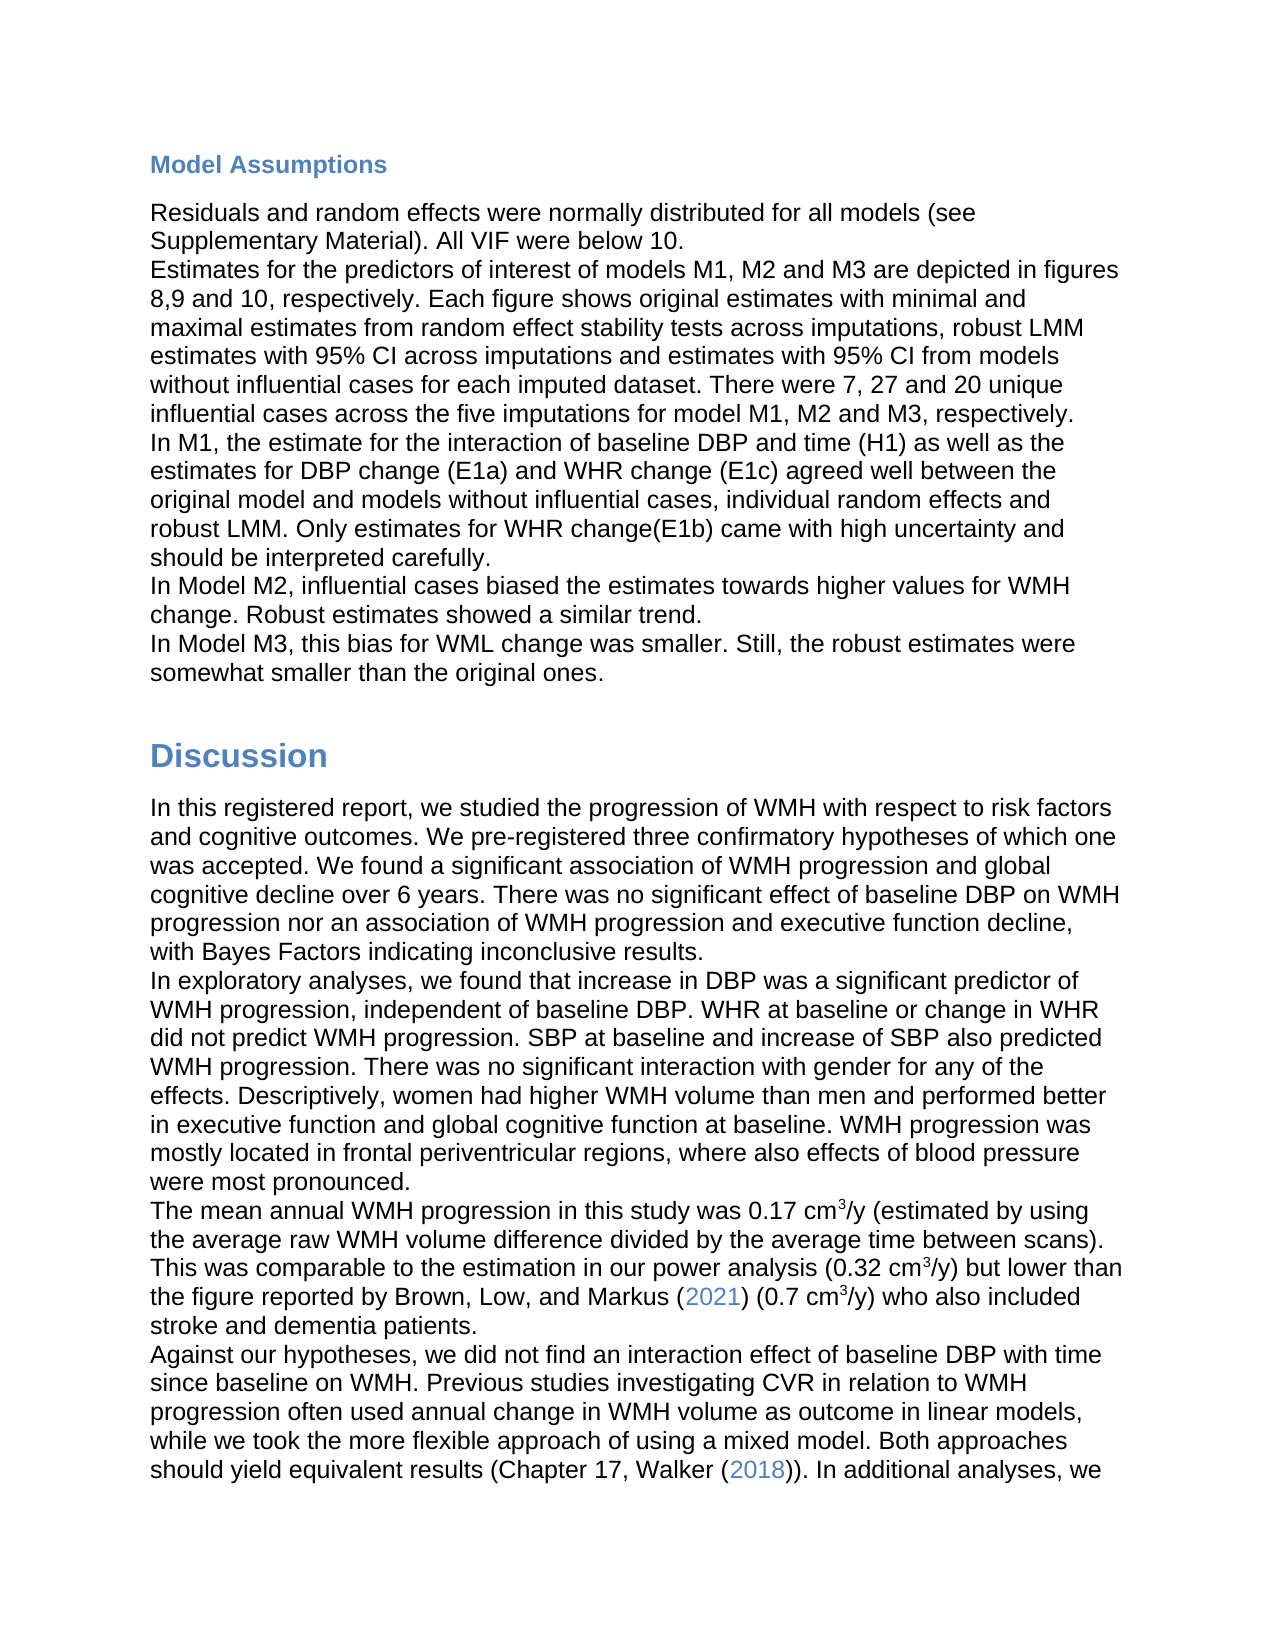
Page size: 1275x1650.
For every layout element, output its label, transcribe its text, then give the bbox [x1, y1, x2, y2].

subtitle Model Assumptions [150, 150, 1125, 179]
text In this registered report, we studied the progression of WMH with respect to risk factors and cognitive outcomes. We pre-registered three confirmatory hypotheses of which one was accepted. We found a significant association of WMH progression and global cognitive decline over 6 years. There was no significant effect of baseline DBP on WMH progression nor an association of WMH progression and executive function decline, with Bayes Factors indicating inconclusive results. In exploratory analyses, we found that increase in DBP was a significant predictor of WMH progression, independent of baseline DBP. WHR at baseline or change in WHR did not predict WMH progression. SBP at baseline and increase of SBP also predicted WMH progression. There was no significant interaction with gender for any of the effects. Descriptively, women had higher WMH volume than men and performed better in executive function and global cognitive function at baseline. WMH progression was mostly located in frontal periventricular regions, where also effects of blood pressure were most pronounced. The mean annual WMH progression in this study was 0.17 cm3/y (estimated by using the average raw WMH volume difference divided by the average time between scans). This was comparable to the estimation in our power analysis (0.32 cm3/y) but lower than the figure reported by Brown, Low, and Markus (2021) (0.7 cm3/y) who also included stroke and dementia patients. Against our hypotheses, we did not find an interaction effect of baseline DBP with time since baseline on WMH. Previous studies investigating CVR in relation to WMH progression often used annual change in WMH volume as outcome in linear models, while we took the more flexible approach of using a mixed model. Both approaches should yield equivalent results (Chapter 17, Walker (2018)). In additional analyses, we [150, 793, 1125, 1483]
subtitle Discussion [150, 736, 1125, 775]
text Residuals and random effects were normally distributed for all models (see Supplementary Material). All VIF were below 10. Estimates for the predictors of interest of models M1, M2 and M3 are depicted in figures 8,9 and 10, respectively. Each figure shows original estimates with minimal and maximal estimates from random effect stability tests across imputations, robust LMM estimates with 95% CI across imputations and estimates with 95% CI from models without influential cases for each imputed dataset. There were 7, 27 and 20 unique influential cases across the five imputations for model M1, M2 and M3, respectively. In M1, the estimate for the interaction of baseline DBP and time (H1) as well as the estimates for DBP change (E1a) and WHR change (E1c) agreed well between the original model and models without influential cases, individual random effects and robust LMM. Only estimates for WHR change(E1b) came with high uncertainty and should be interpreted carefully. In Model M2, influential cases biased the estimates towards higher values for WMH change. Robust estimates showed a similar trend. In Model M3, this bias for WML change was smaller. Still, the robust estimates were somewhat smaller than the original ones. [150, 197, 1125, 686]
